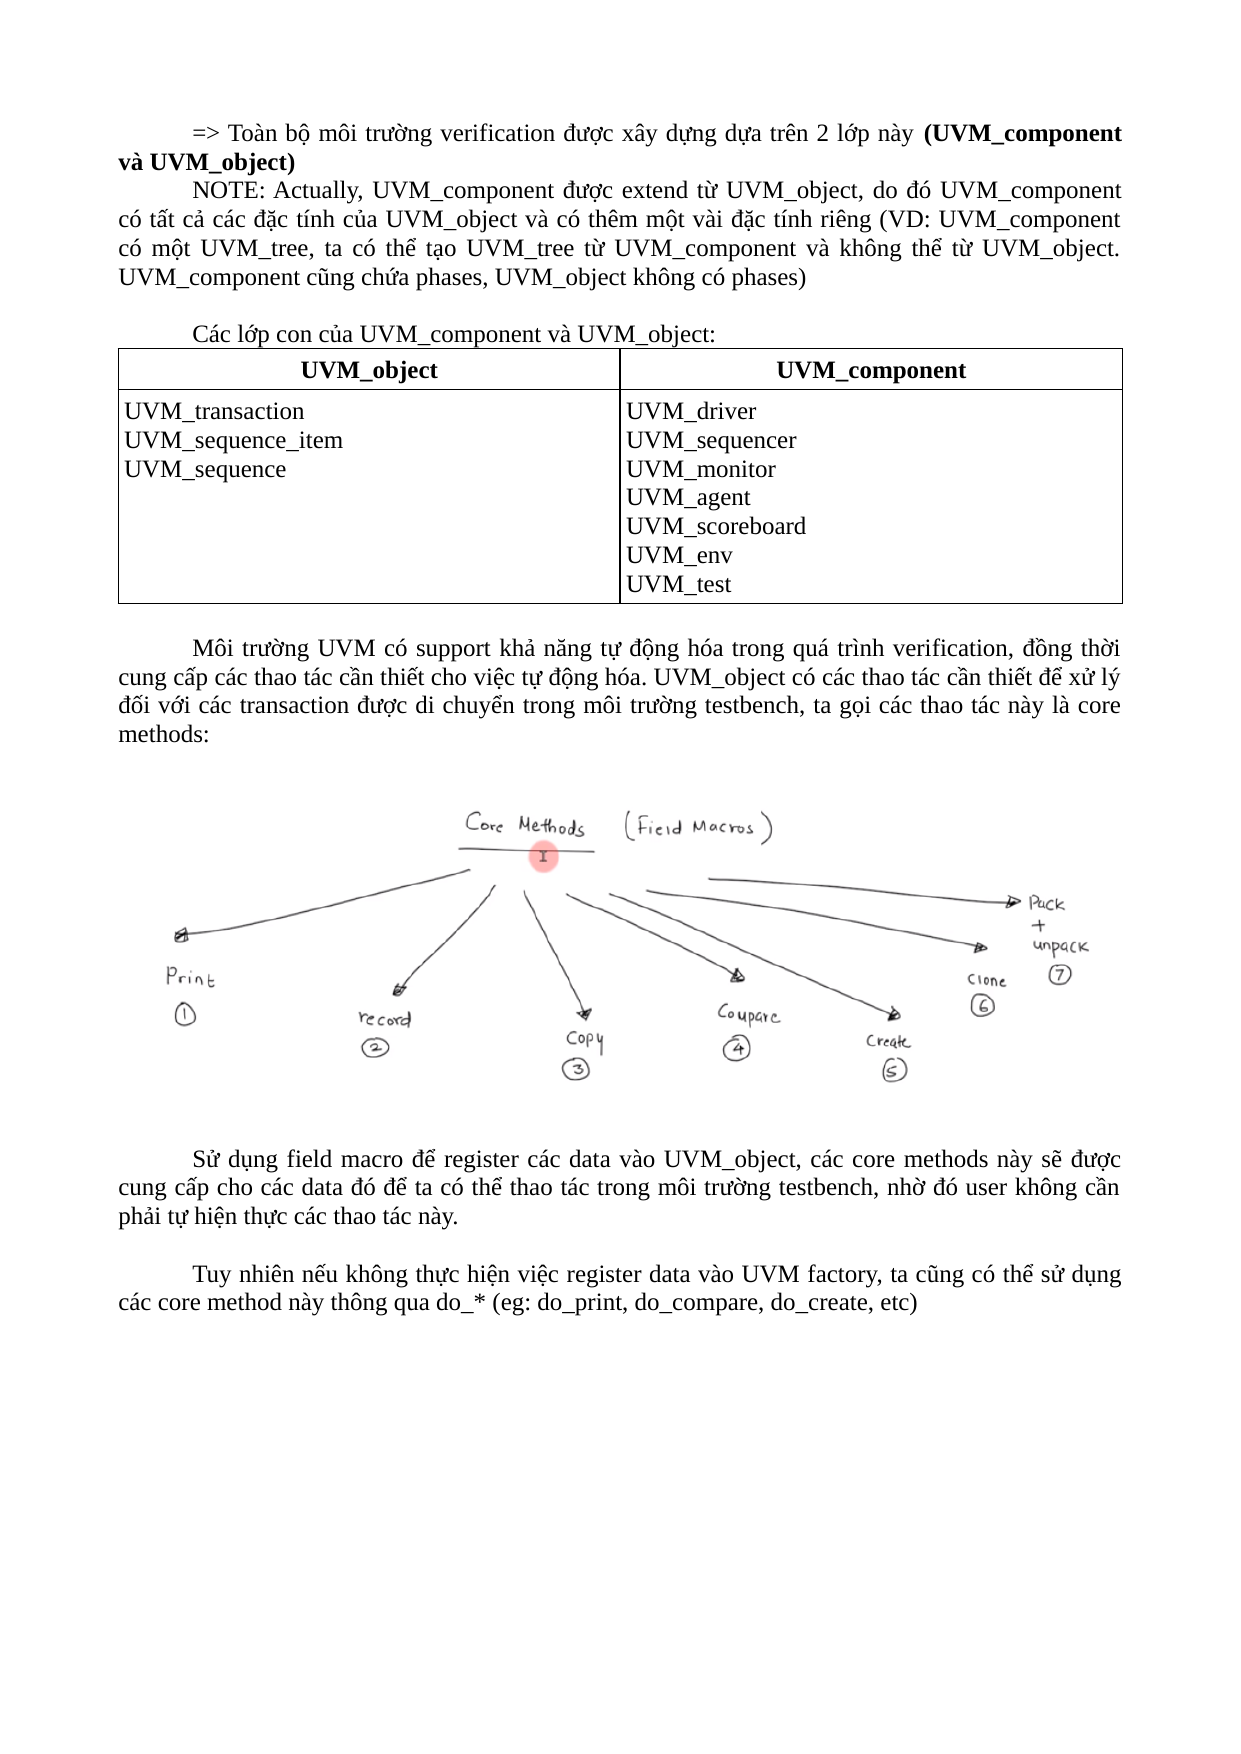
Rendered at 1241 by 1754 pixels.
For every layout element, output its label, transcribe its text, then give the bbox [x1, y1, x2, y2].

text Sử dụng field macro để register các data vào UVM_object, các core methods này sẽ được cung cấp cho các data đó để ta có thể thao tác trong môi trường testbench, nhờ đó user không cần phải tự hiện thực các thao tác này. [118, 1115, 1122, 1230]
text NOTE: Actually, UVM_component được extend từ UVM_object, do đó UVM_component có tất cả các đặc tính của UVM_object và có thêm một vài đặc tính riêng (VD: UVM_component có một UVM_tree, ta có thể tạo UVM_tree từ UVM_component và không thể từ UVM_object. UVM_component cũng chứa phases, UVM_object không có phases) [118, 176, 1122, 291]
text => Toàn bộ môi trường verification được xây dựng dựa trên 2 lớp này (UVM_component và UVM_object) [118, 118, 1122, 176]
table_header UVM_component [621, 349, 1122, 389]
table_cell UVM_driver UVM_sequencer UVM_monitor UVM_agent UVM_scoreboard UVM_env UVM_test [621, 390, 1122, 603]
table_cell UVM_transaction UVM_sequence_item UVM_sequence [119, 390, 619, 603]
text Môi trường UVM có support khả năng tự động hóa trong quá trình verification, đồng thời cung cấp các thao tác cần thiết cho việc tự động hóa. UVM_object có các thao tác cần thiết để xử lý đối với các transaction được di chuyển trong môi trường testbench, ta gọi các thao tác này là core methods: [118, 604, 1122, 747]
picture [118, 747, 1123, 1115]
table_header UVM_object [119, 349, 619, 389]
text Tuy nhiên nếu không thực hiện việc register data vào UVM factory, ta cũng có thể sử dụng các core method này thông qua do_* (eg: do_print, do_compare, do_create, etc) [118, 1259, 1122, 1316]
text Các lớp con của UVM_component và UVM_object: [118, 319, 1122, 348]
